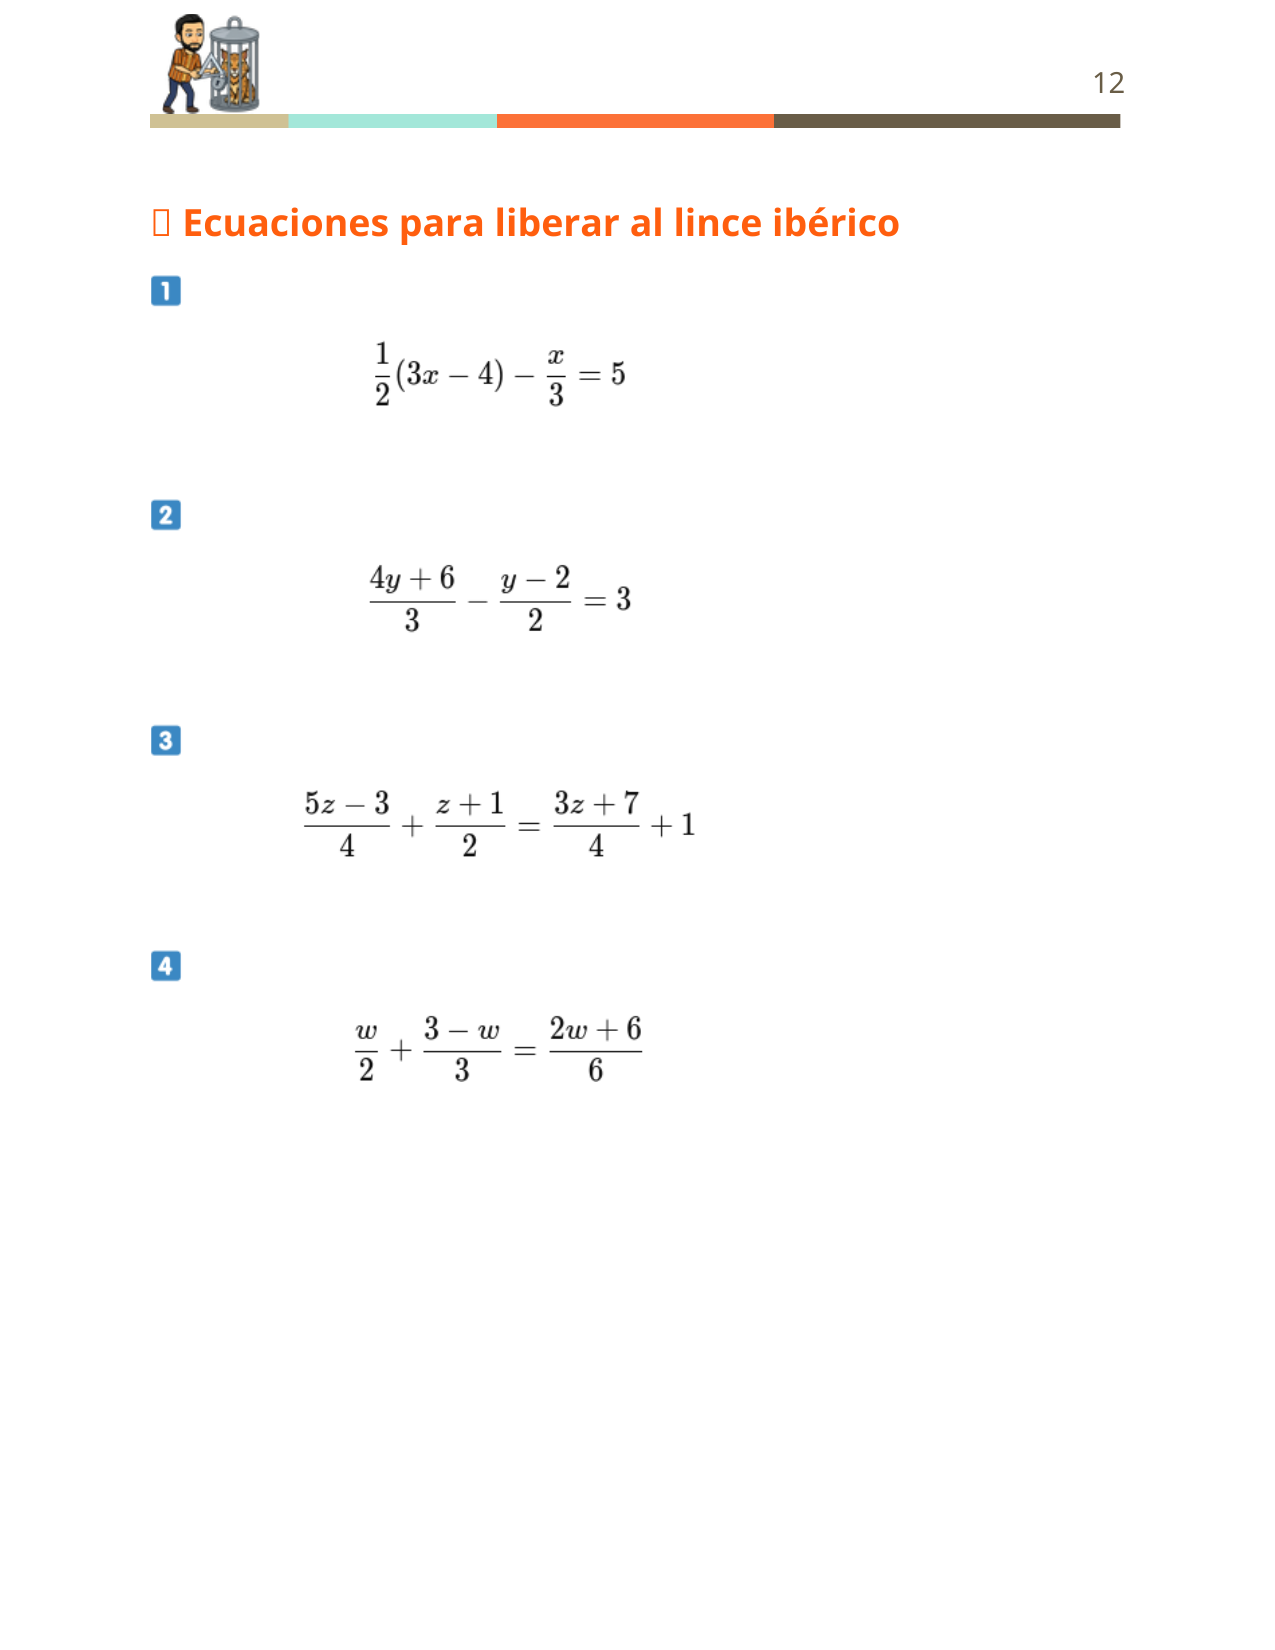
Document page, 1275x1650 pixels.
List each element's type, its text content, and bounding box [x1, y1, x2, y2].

picture [150, 274, 700, 1082]
picture [150, 14, 1121, 128]
subtitle 🔐 Ecuaciones para liberar al lince ibérico [150, 196, 1125, 247]
